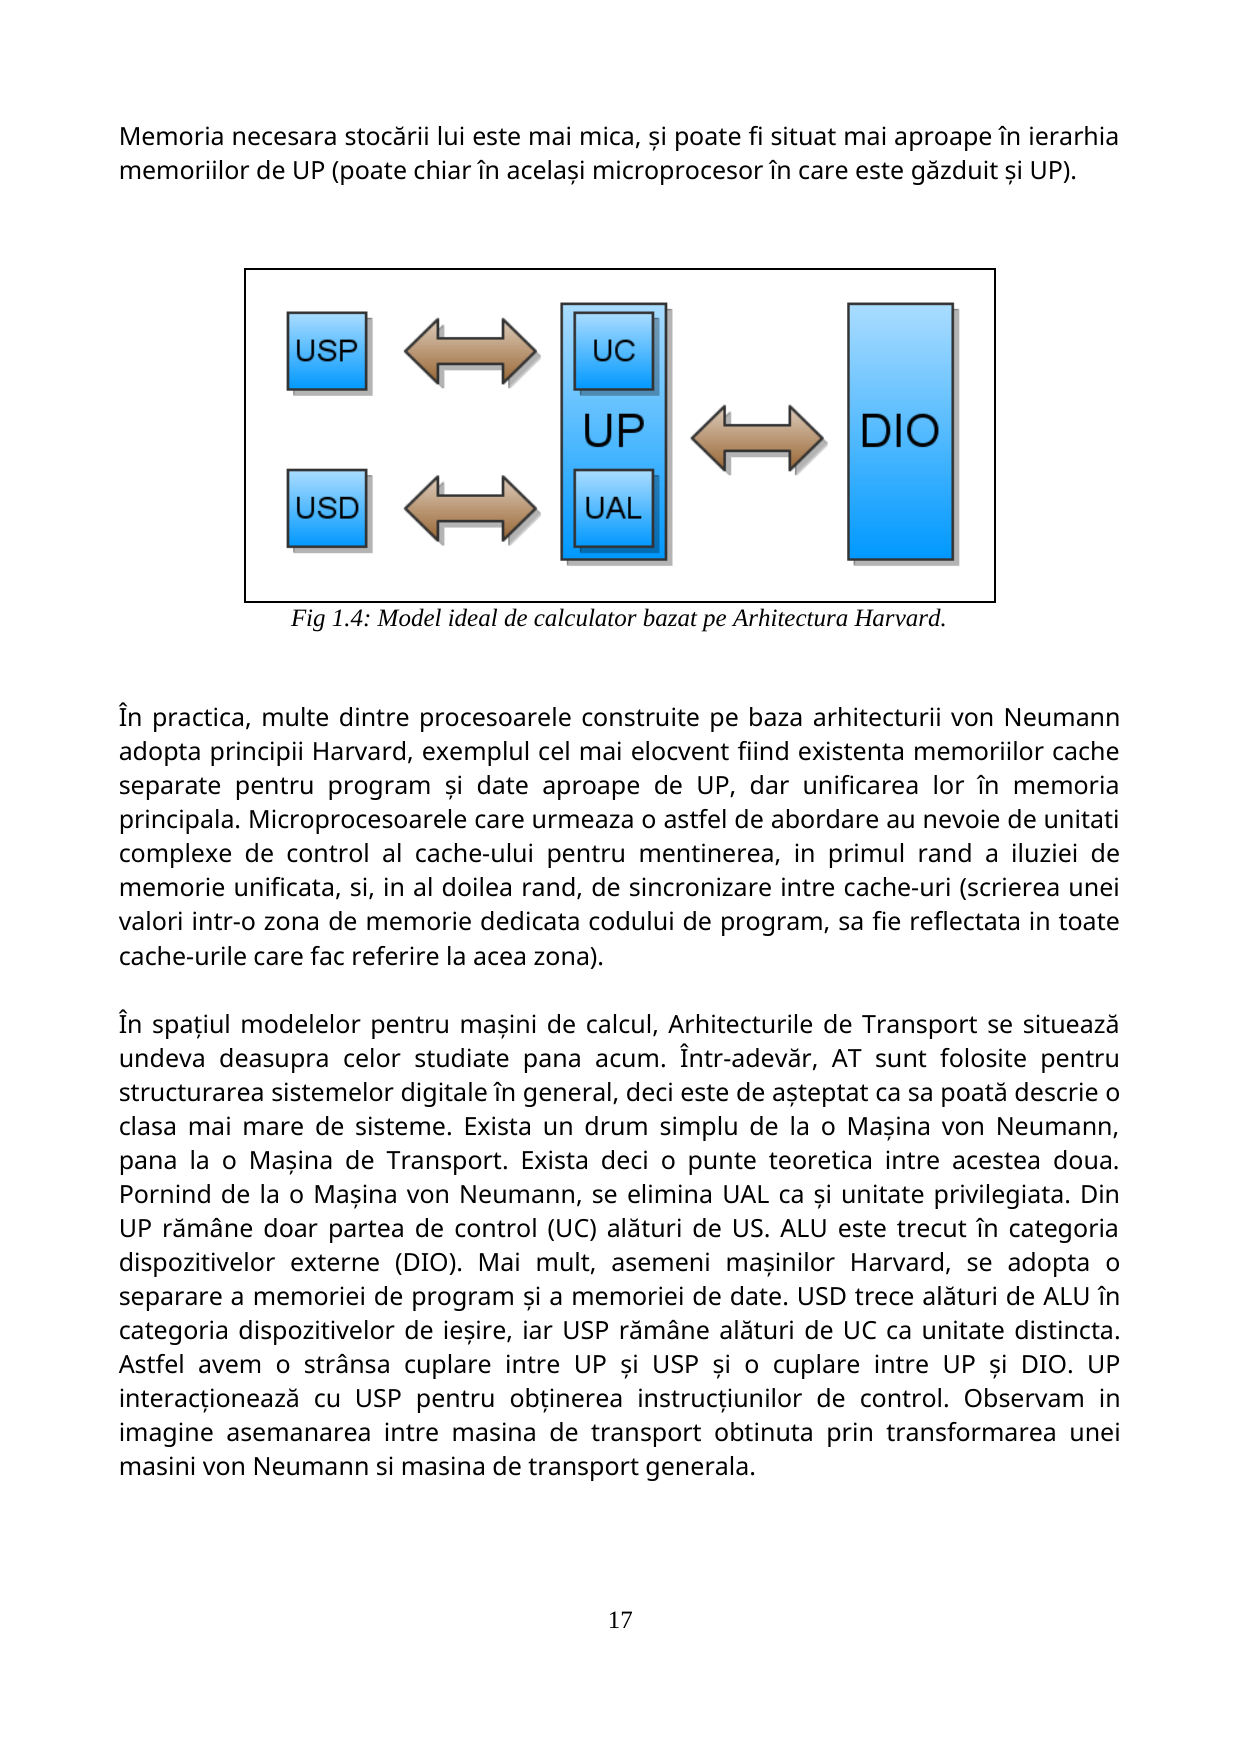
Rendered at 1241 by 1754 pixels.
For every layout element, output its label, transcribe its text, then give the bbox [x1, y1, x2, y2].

text [246, 270, 994, 601]
text În practica, multe dintre procesoarele construite pe baza arhitecturii von Neumann adopta principii Harvard, exemplul cel mai elocvent fiind existenta memoriilor cache separate pentru program și date aproape de UP, dar unificarea lor în memoria principala. Microprocesoarele care urmeaza o astfel de abordare au nevoie de unitati complexe de control al cache-ului pentru mentinerea, in primul rand a iluziei de memorie unificata, si, in al doilea rand, de sincronizare intre cache-uri (scrierea unei valori intr-o zona de memorie dedicata codului de program, sa fie reflectata in toate cache-urile care fac referire la acea zona). [118, 700, 1122, 972]
text Fig 1.4: Model ideal de calculator bazat pe Arhitectura Harvard. [244, 603, 996, 632]
picture [249, 272, 992, 598]
text Memoria necesara stocării lui este mai mica, și poate fi situat mai aproape în ierarhia memoriilor de UP (poate chiar în același microprocesor în care este găzduit și UP). [118, 118, 1122, 187]
text În spațiul modelelor pentru mașini de calcul, Arhitecturile de Transport se situează undeva deasupra celor studiate pana acum. Într-adevăr, AT sunt folosite pentru structurarea sistemelor digitale în general, deci este de așteptat ca sa poată descrie o clasa mai mare de sisteme. Exista un drum simplu de la o Mașina von Neumann, pana la o Mașina de Transport. Exista deci o punte teoretica intre acestea doua. Pornind de la o Mașina von Neumann, se elimina UAL ca și unitate privilegiata. Din UP rămâne doar partea de control (UC) alături de US. ALU este trecut în categoria dispozitivelor externe (DIO). Mai mult, asemeni mașinilor Harvard, se adopta o separare a memoriei de program și a memoriei de date. USD trece alături de ALU în categoria dispozitivelor de ieșire, iar USP rămâne alături de UC ca unitate distincta. Astfel avem o strânsa cuplare intre UP și USP și o cuplare intre UP și DIO. UP interacționează cu USP pentru obținerea instrucțiunilor de control. Observam in imagine asemanarea intre masina de transport obtinuta prin transformarea unei masini von Neumann si masina de transport generala. [118, 1006, 1122, 1483]
